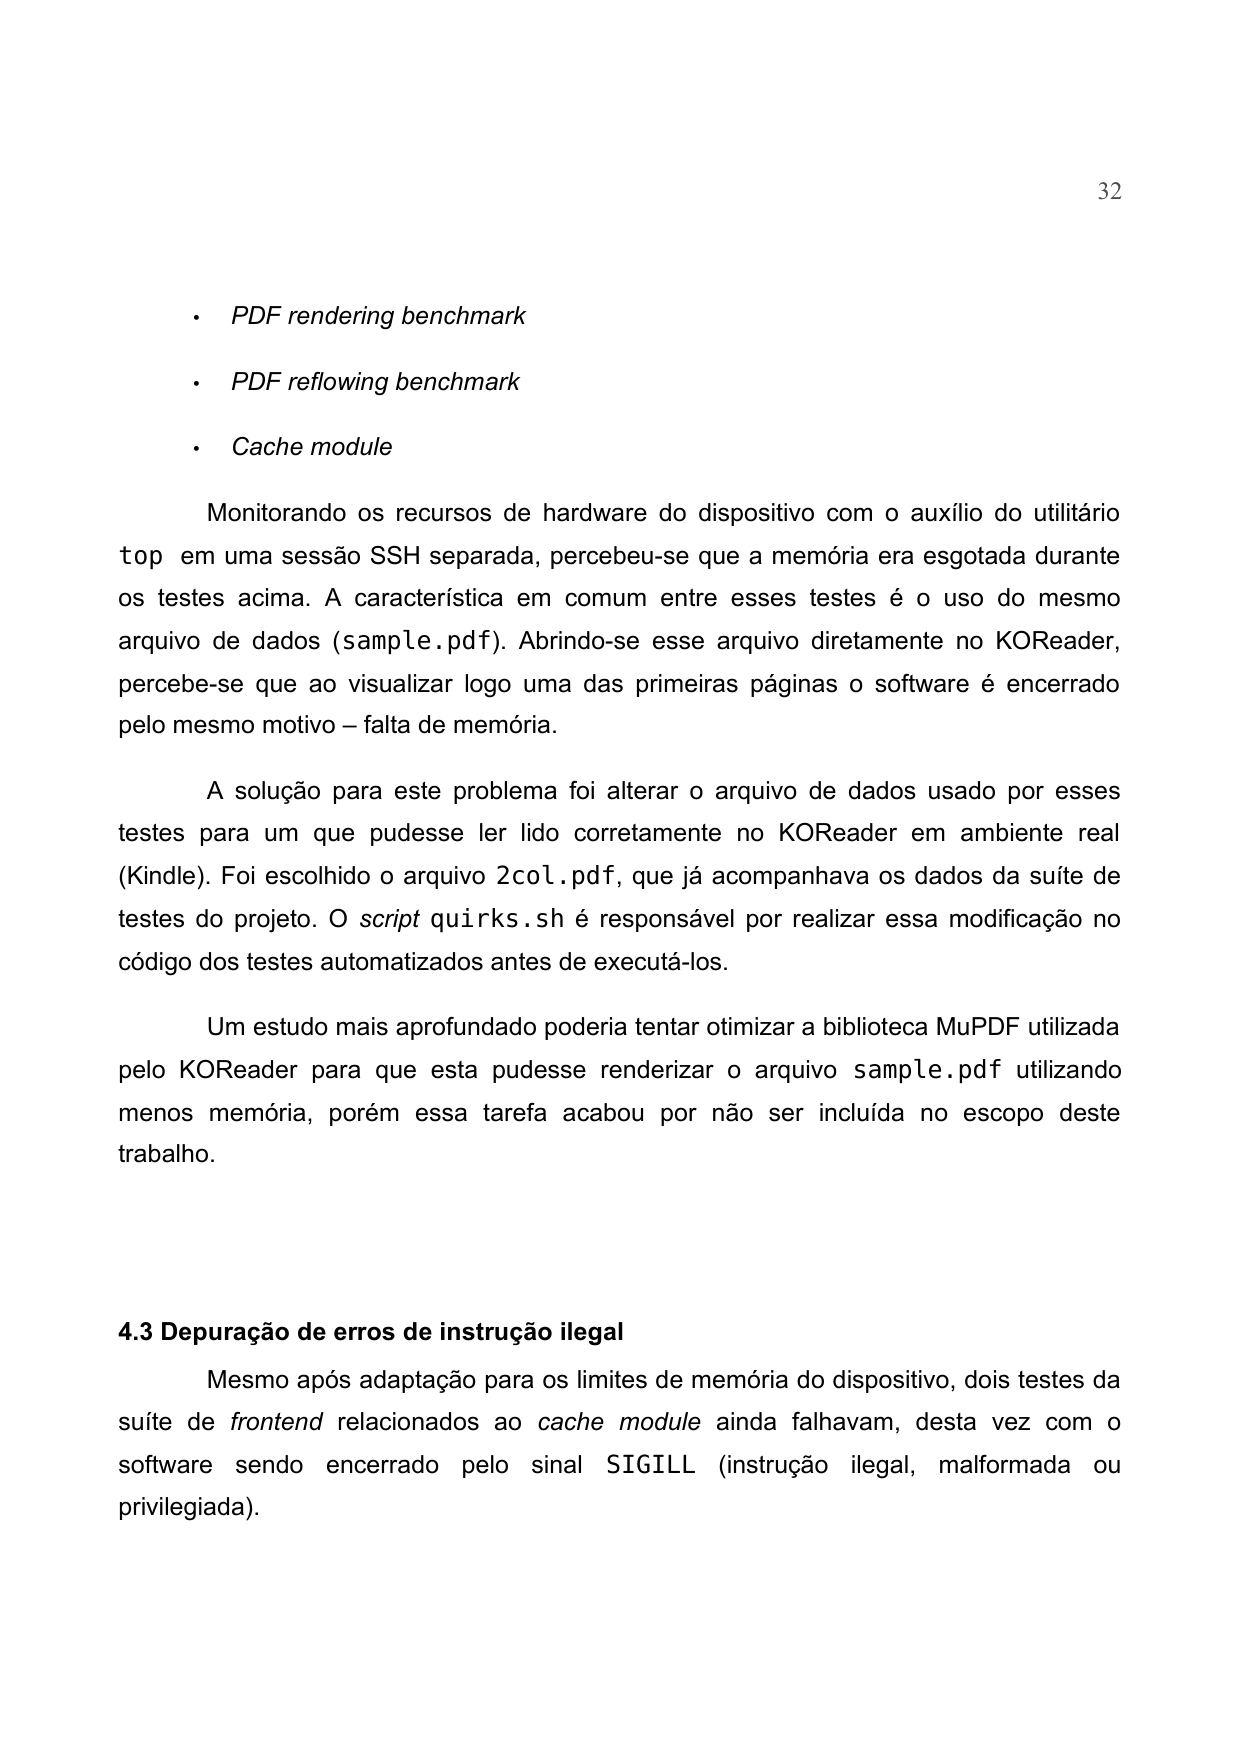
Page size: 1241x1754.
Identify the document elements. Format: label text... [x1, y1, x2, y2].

list Cache module [193, 433, 1122, 461]
text Um estudo mais aprofundado poderia tentar otimizar a biblioteca MuPDF utilizada pelo KOReader para que esta pudesse renderizar o arquivo sample.pdf utilizando menos memória, porém essa tarefa acabou por não ser incluída no escopo deste trabalho. [118, 1013, 1122, 1168]
text Mesmo após adaptação para os limites de memória do dispositivo, dois testes da suíte de frontend relacionados ao cache module ainda falhavam, desta vez com o software sendo encerrado pelo sinal SIGILL (instrução ilegal, malformada ou privilegiada). [118, 1366, 1122, 1521]
text Monitorando os recursos de hardware do dispositivo com o auxílio do utilitário top em uma sessão SSH separada, percebeu-se que a memória era esgotada durante os testes acima. A característica em comum entre esses testes é o uso do mesmo arquivo de dados (sample.pdf). Abrindo-se esse arquivo diretamente no KOReader, percebe-se que ao visualizar logo uma das primeiras páginas o software é encerrado pelo mesmo motivo – falta de memória. [118, 499, 1122, 739]
list PDF rendering benchmark [193, 302, 1122, 330]
list PDF reflowing benchmark [193, 367, 1122, 395]
text A solução para este problema foi alterar o arquivo de dados usado por esses testes para um que pudesse ler lido corretamente no KOReader em ambiente real (Kindle). Foi escolhido o arquivo 2col.pdf, que já acompanhava os dados da suíte de testes do projeto. O script quirks.sh é responsável por realizar essa modificação no código dos testes automatizados antes de executá-los. [118, 777, 1122, 975]
subtitle Depuração de erros de instrução ilegal [118, 1317, 1122, 1346]
